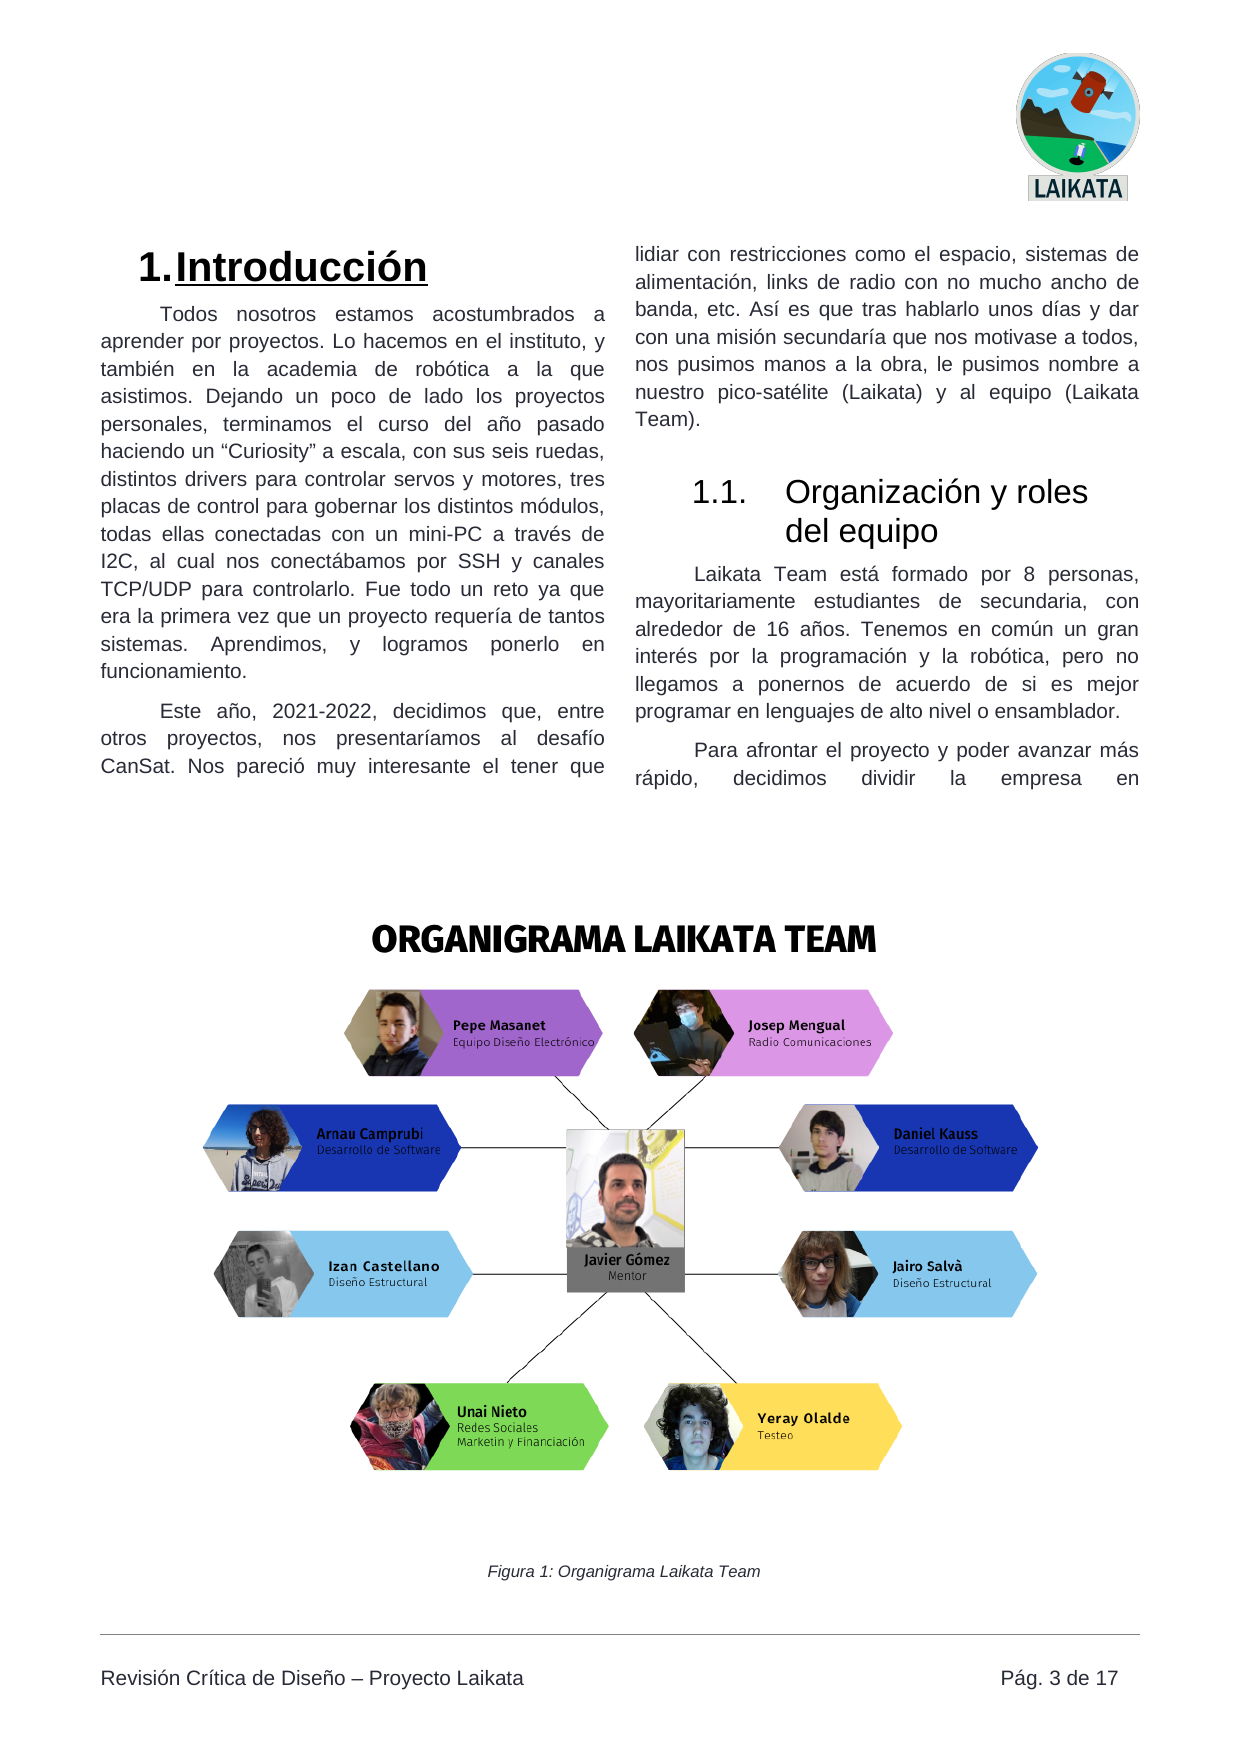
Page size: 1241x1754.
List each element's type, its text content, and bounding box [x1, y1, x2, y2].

picture [1016, 53, 1140, 201]
text Laikata Team está formado por 8 personas, mayoritariamente estudiantes de secundaria, con alrededor de 16 años. Tenemos en común un gran interés por la programación y la robótica, pero no llegamos a ponernos de acuerdo de si es mejor programar en lenguajes de alto nivel o ensamblador. [635, 562, 1140, 723]
subtitle Introducción [138, 242, 605, 290]
text Este año, 2021-2022, decidimos que, entre otros proyectos, nos presentaríamos al desafío CanSat. Nos pareció muy interesante el tener que [100, 699, 605, 778]
text [109, 1581, 1139, 1593]
subtitle Organización y roles del equipo [747, 472, 1140, 549]
picture [140, 834, 1108, 1560]
text Para afrontar el proyecto y poder avanzar más rápido, decidimos dividir la empresa en [635, 738, 1140, 790]
text Todos nosotros estamos acostumbrados a aprender por proyectos. Lo hacemos en el instituto, y también en la academia de robótica a la que asistimos. Dejando un poco de lado los proyectos personales, terminamos el curso del año pasado haciendo un “Curiosity” a escala, con sus seis ruedas, distintos drivers para controlar servos y motores, tres placas de control para gobernar los distintos módulos, todas ellas conectadas con un mini-PC a través de I2C, al cual nos conectábamos por SSH y canales TCP/UDP para controlarlo. Fue todo un reto ya que era la primera vez que un proyecto requería de tantos sistemas. Aprendimos, y logramos ponerlo en funcionamiento. [100, 302, 605, 683]
text Figura 1: Organigrama Laikata Team [109, 822, 1139, 1581]
text lidiar con restricciones como el espacio, sistemas de alimentación, links de radio con no mucho ancho de banda, etc. Así es que tras hablarlo unos días y dar con una misión secundaría que nos motivase a todos, nos pusimos manos a la obra, le pusimos nombre a nuestro pico-satélite (Laikata) y al equipo (Laikata Team). [635, 242, 1140, 431]
